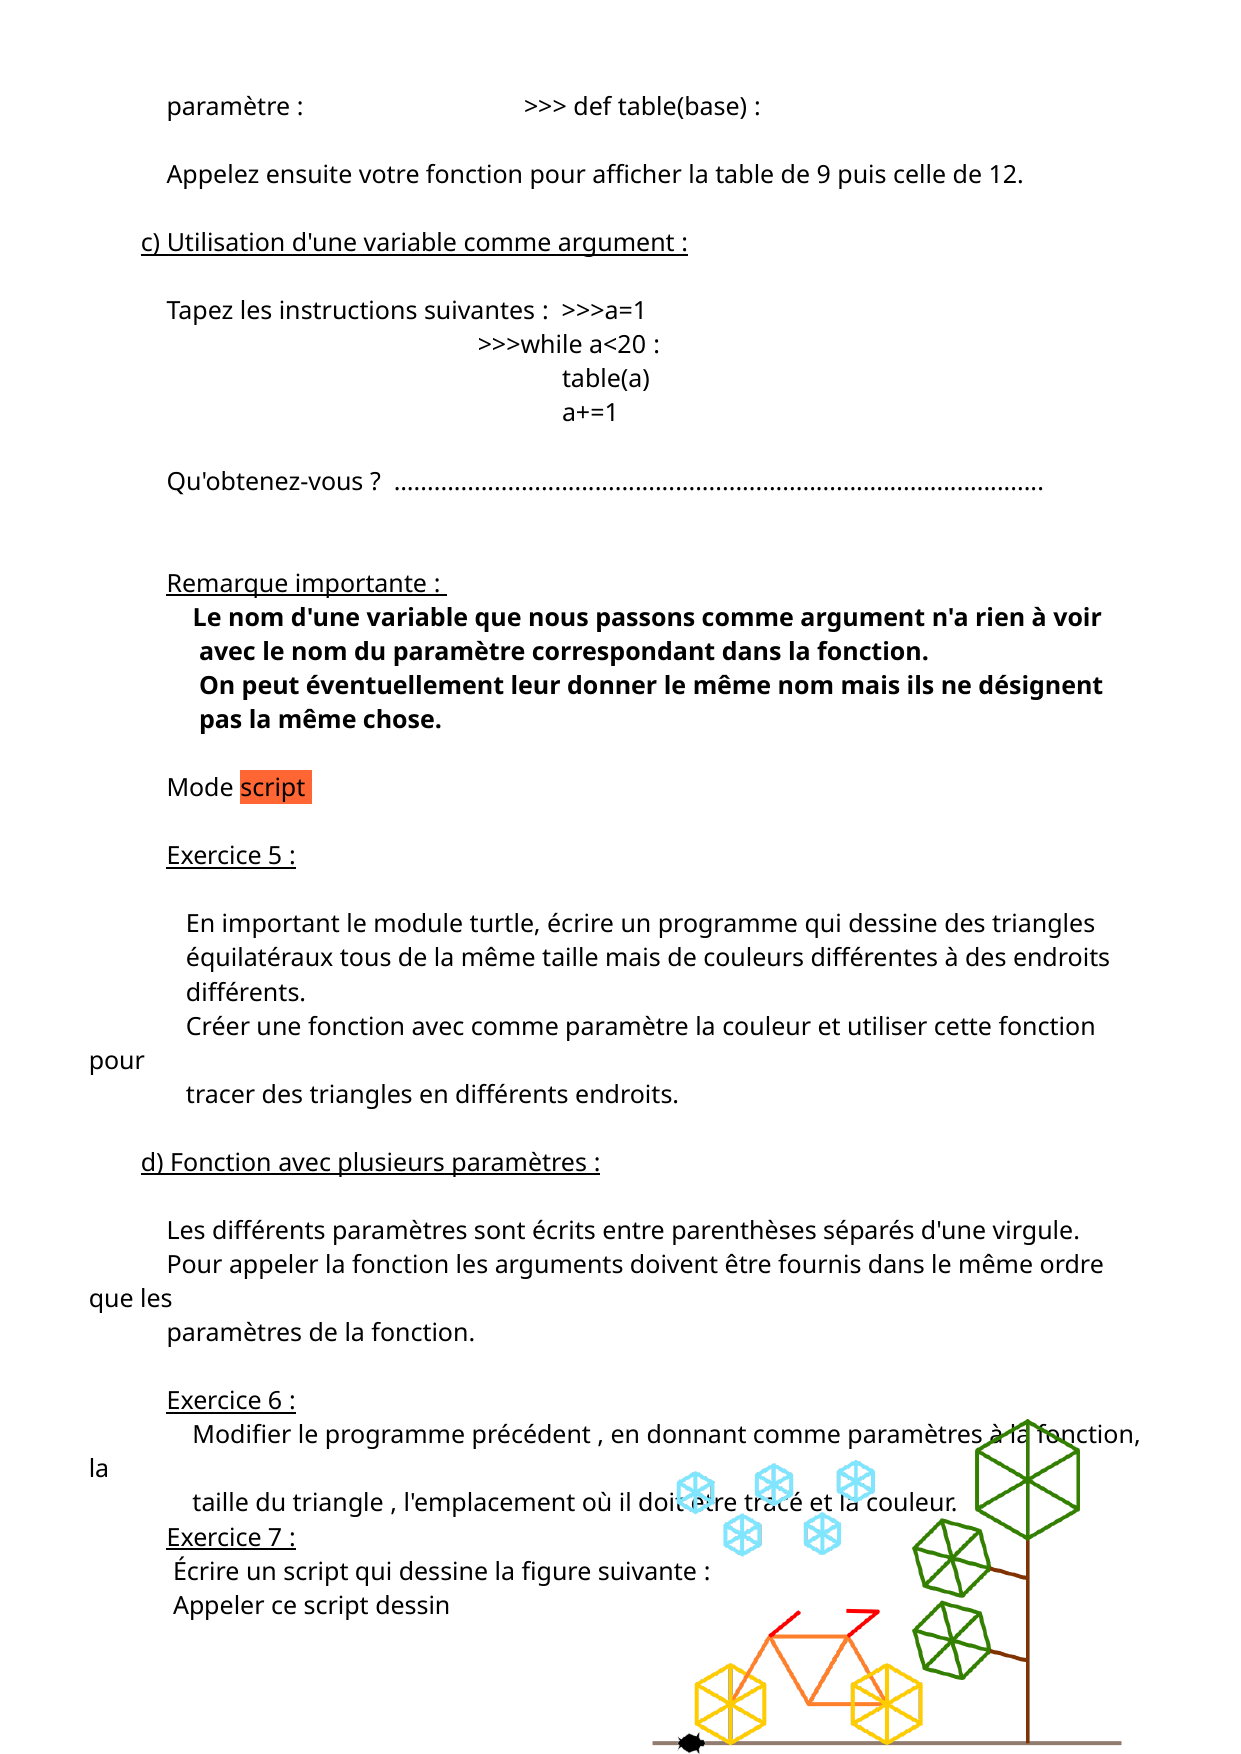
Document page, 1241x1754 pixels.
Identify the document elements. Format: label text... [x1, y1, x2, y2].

text Remarque importante : [88, 565, 1152, 599]
text >>>while a<20 : [88, 327, 1152, 361]
text Pour appeler la fonction les arguments doivent être fournis dans le même ordre que les [88, 1247, 1152, 1315]
text Appeler ce script dessin [88, 1587, 650, 1621]
text table(a) [88, 361, 1152, 395]
text c) Utilisation d'une variable comme argument : [88, 225, 1152, 259]
text Le nom d'une variable que nous passons comme argument n'a rien à voir [88, 599, 1152, 633]
text Écrire un script qui dessine la figure suivante : [1123, 1553, 1152, 1587]
text différents. [88, 974, 1152, 1008]
text Appelez ensuite votre fonction pour afficher la table de 9 puis celle de 12. [88, 157, 1152, 191]
text paramètre : >>> def table(base) : [88, 88, 1152, 123]
text Mode script [88, 770, 1152, 804]
text On peut éventuellement leur donner le même nom mais ils ne désignent [88, 668, 1152, 702]
text Qu'obtenez-vous ? ….............................................................................................. [88, 463, 1152, 497]
text [1123, 1519, 1152, 1553]
text Écrire un script qui dessine la figure suivante : [88, 1553, 650, 1587]
text paramètres de la fonction. [88, 1315, 1152, 1349]
text Tapez les instructions suivantes : >>>a=1 [88, 293, 1152, 327]
text tracer des triangles en différents endroits. [88, 1076, 1152, 1110]
text Exercice 6 : [88, 1383, 1152, 1417]
text En important le module turtle, écrire un programme qui dessine des triangles [88, 906, 1152, 940]
text taille du triangle , l'emplacement où il doit être tracé et la couleur. [88, 1485, 650, 1519]
text Créer une fonction avec comme paramètre la couleur et utiliser cette fonction pour [88, 1008, 1152, 1076]
text Les différents paramètres sont écrits entre parenthèses séparés d'une virgule. [88, 1213, 1152, 1247]
text pas la même chose. [88, 702, 1152, 736]
picture [650, 1419, 1123, 1754]
text Exercice 7 : [88, 1519, 650, 1553]
text Modifier le programme précédent , en donnant comme paramètres à la fonction, la [88, 1417, 1152, 1485]
text a+=1 [88, 395, 1152, 429]
text [1123, 1587, 1152, 1621]
text d) Fonction avec plusieurs paramètres : [88, 1144, 1152, 1178]
text avec le nom du paramètre correspondant dans la fonction. [88, 633, 1152, 668]
text Exercice 5 : [88, 838, 1152, 872]
text équilatéraux tous de la même taille mais de couleurs différentes à des endroits [88, 940, 1152, 974]
